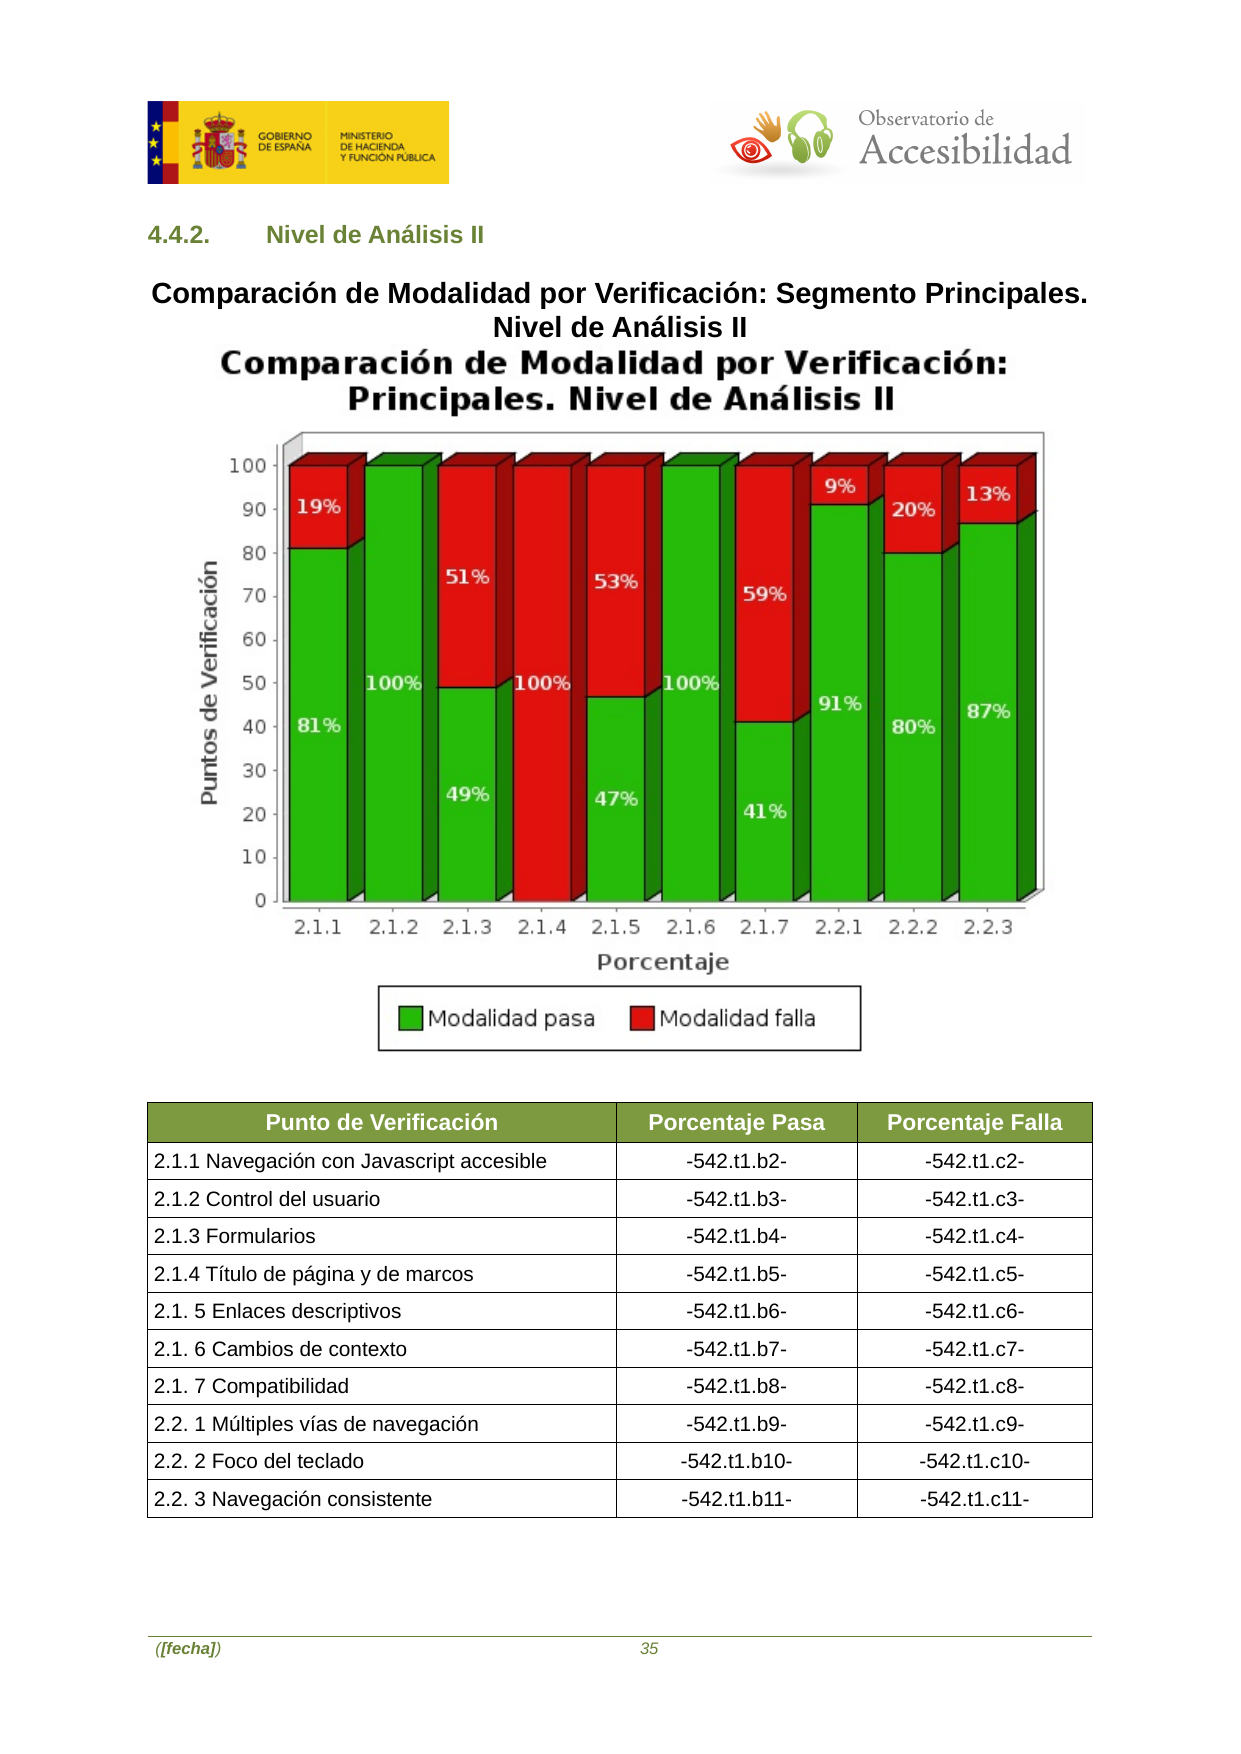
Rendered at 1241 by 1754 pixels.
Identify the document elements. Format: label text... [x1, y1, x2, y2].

table_cell 2.2. 3 Navegación consistente [148, 1480, 616, 1517]
table_cell -542.t1.c11- [858, 1480, 1092, 1517]
picture [178, 343, 1062, 1053]
table_cell -542.t1.c6- [858, 1293, 1092, 1329]
table_cell 2.2. 2 Foco del teclado [148, 1443, 616, 1479]
table_header Porcentaje Pasa [617, 1103, 857, 1142]
table_cell -542.t1.b8- [617, 1368, 857, 1404]
table_cell -542.t1.b5- [617, 1255, 857, 1292]
table_cell -542.t1.b6- [617, 1293, 857, 1329]
table_cell -542.t1.b10- [617, 1443, 857, 1479]
table_cell -542.t1.c4- [858, 1218, 1092, 1254]
table_cell -542.t1.b11- [617, 1480, 857, 1517]
table_cell -542.t1.b4- [617, 1218, 857, 1254]
table_cell -542.t1.c9- [858, 1405, 1092, 1442]
subtitle Nivel de Análisis II [148, 220, 1092, 248]
table_cell -542.t1.c3- [858, 1180, 1092, 1217]
table_cell 2.1.1 Navegación con Javascript accesible [148, 1143, 616, 1179]
table_cell 2.1.4 Título de página y de marcos [148, 1255, 616, 1292]
table_cell -542.t1.c7- [858, 1330, 1092, 1367]
table_cell -542.t1.b9- [617, 1405, 857, 1442]
table_cell -542.t1.c10- [858, 1443, 1092, 1479]
table_header Punto de Verificación [148, 1103, 616, 1142]
picture [147, 101, 450, 184]
table_cell 2.1. 6 Cambios de contexto [148, 1330, 616, 1367]
table_cell 2.2. 1 Múltiples vías de navegación [148, 1405, 616, 1442]
table_cell -542.t1.c8- [858, 1368, 1092, 1404]
table_cell -542.t1.b2- [617, 1143, 857, 1179]
table_cell 2.1.2 Control del usuario [148, 1180, 616, 1217]
table_header Porcentaje Falla [858, 1103, 1092, 1142]
picture [710, 101, 1086, 184]
table_cell -542.t1.c2- [858, 1143, 1092, 1179]
text Comparación de Modalidad por Verificación: Segmento Principales. Nivel de Análisis II [148, 276, 1092, 343]
table_cell 2.1.3 Formularios [148, 1218, 616, 1254]
table_cell 2.1. 7 Compatibilidad [148, 1368, 616, 1404]
table_cell 2.1. 5 Enlaces descriptivos [148, 1293, 616, 1329]
table_cell -542.t1.c5- [858, 1255, 1092, 1292]
table_cell -542.t1.b3- [617, 1180, 857, 1217]
table_cell -542.t1.b7- [617, 1330, 857, 1367]
